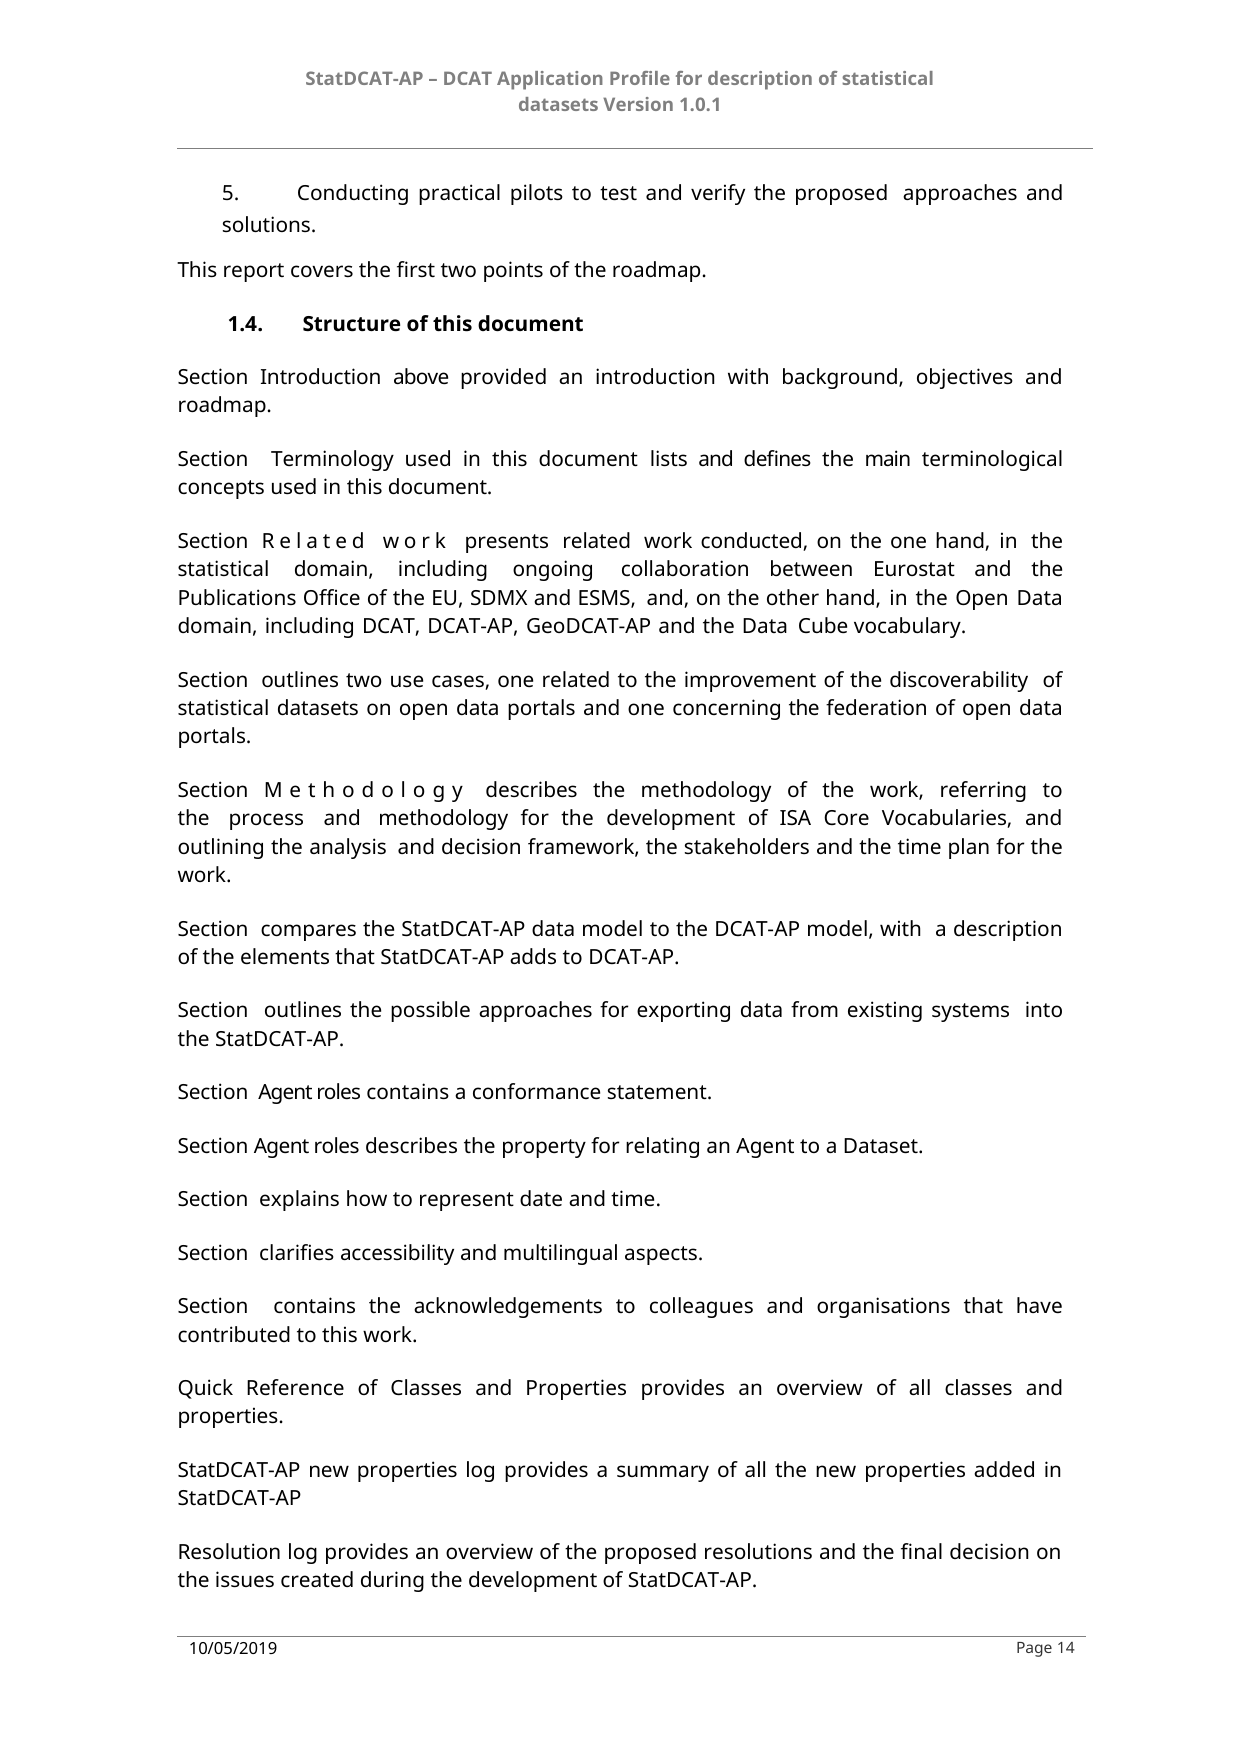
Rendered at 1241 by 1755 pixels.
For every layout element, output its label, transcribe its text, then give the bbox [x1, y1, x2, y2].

text Section 0 clarifies accessibility and multilingual aspects. [177, 1238, 1063, 1266]
text Section 9 describes the property for relating an Agent to a Dataset. [177, 1131, 1063, 1159]
list Conducting practical pilots to test and verify the proposed approaches and solutions. [222, 178, 1063, 239]
text Section 5 describes the methodology of the work, referring to the process and methodology for the development of ISA Core Vocabularies, and outlining the analysis and decision framework, the stakeholders and the time plan for the work. [177, 775, 1063, 889]
text Section 0 outlines two use cases, one related to the improvement of the discoverability of statistical datasets on open data portals and one concerning the federation of open data portals. [177, 665, 1063, 750]
text Section 0 explains how to represent date and time. [177, 1184, 1063, 1213]
text Annex I provides an overview of all classes and properties. [177, 1373, 1063, 1430]
text Section 0 outlines the possible approaches for exporting data from existing systems into the StatDCAT-AP. [177, 996, 1063, 1052]
text Section 3 presents related work conducted, on the one hand, in the statistical domain, including ongoing collaboration between Eurostat and the Publications Office of the EU, SDMX and ESMS, and, on the other hand, in the Open Data domain, including DCAT, DCAT-AP, GeoDCAT-AP and the Data Cube vocabulary. [177, 526, 1063, 640]
text Section 9 contains a conformance statement. [177, 1077, 1063, 1106]
text Annex III provides an overview of the proposed resolutions and the final decision on the issues created during the development of StatDCAT-AP. [177, 1537, 1063, 1594]
text Section 0 compares the StatDCAT-AP data model to the DCAT-AP model, with a description of the elements that StatDCAT-AP adds to DCAT-AP. [177, 914, 1063, 971]
text Section 0 contains the acknowledgements to colleagues and organisations that have contributed to this work. [177, 1291, 1063, 1348]
text This report covers the first two points of the roadmap. [177, 255, 1063, 284]
text Annex II provides a summary of all the new properties added in StatDCAT-AP [177, 1455, 1063, 1512]
text Section 2 lists and defines the main terminological concepts used in this document. [177, 444, 1063, 501]
subtitle Structure of this document [227, 309, 1063, 337]
text Section 1 above provided an introduction with background, objectives and roadmap. [177, 362, 1063, 419]
